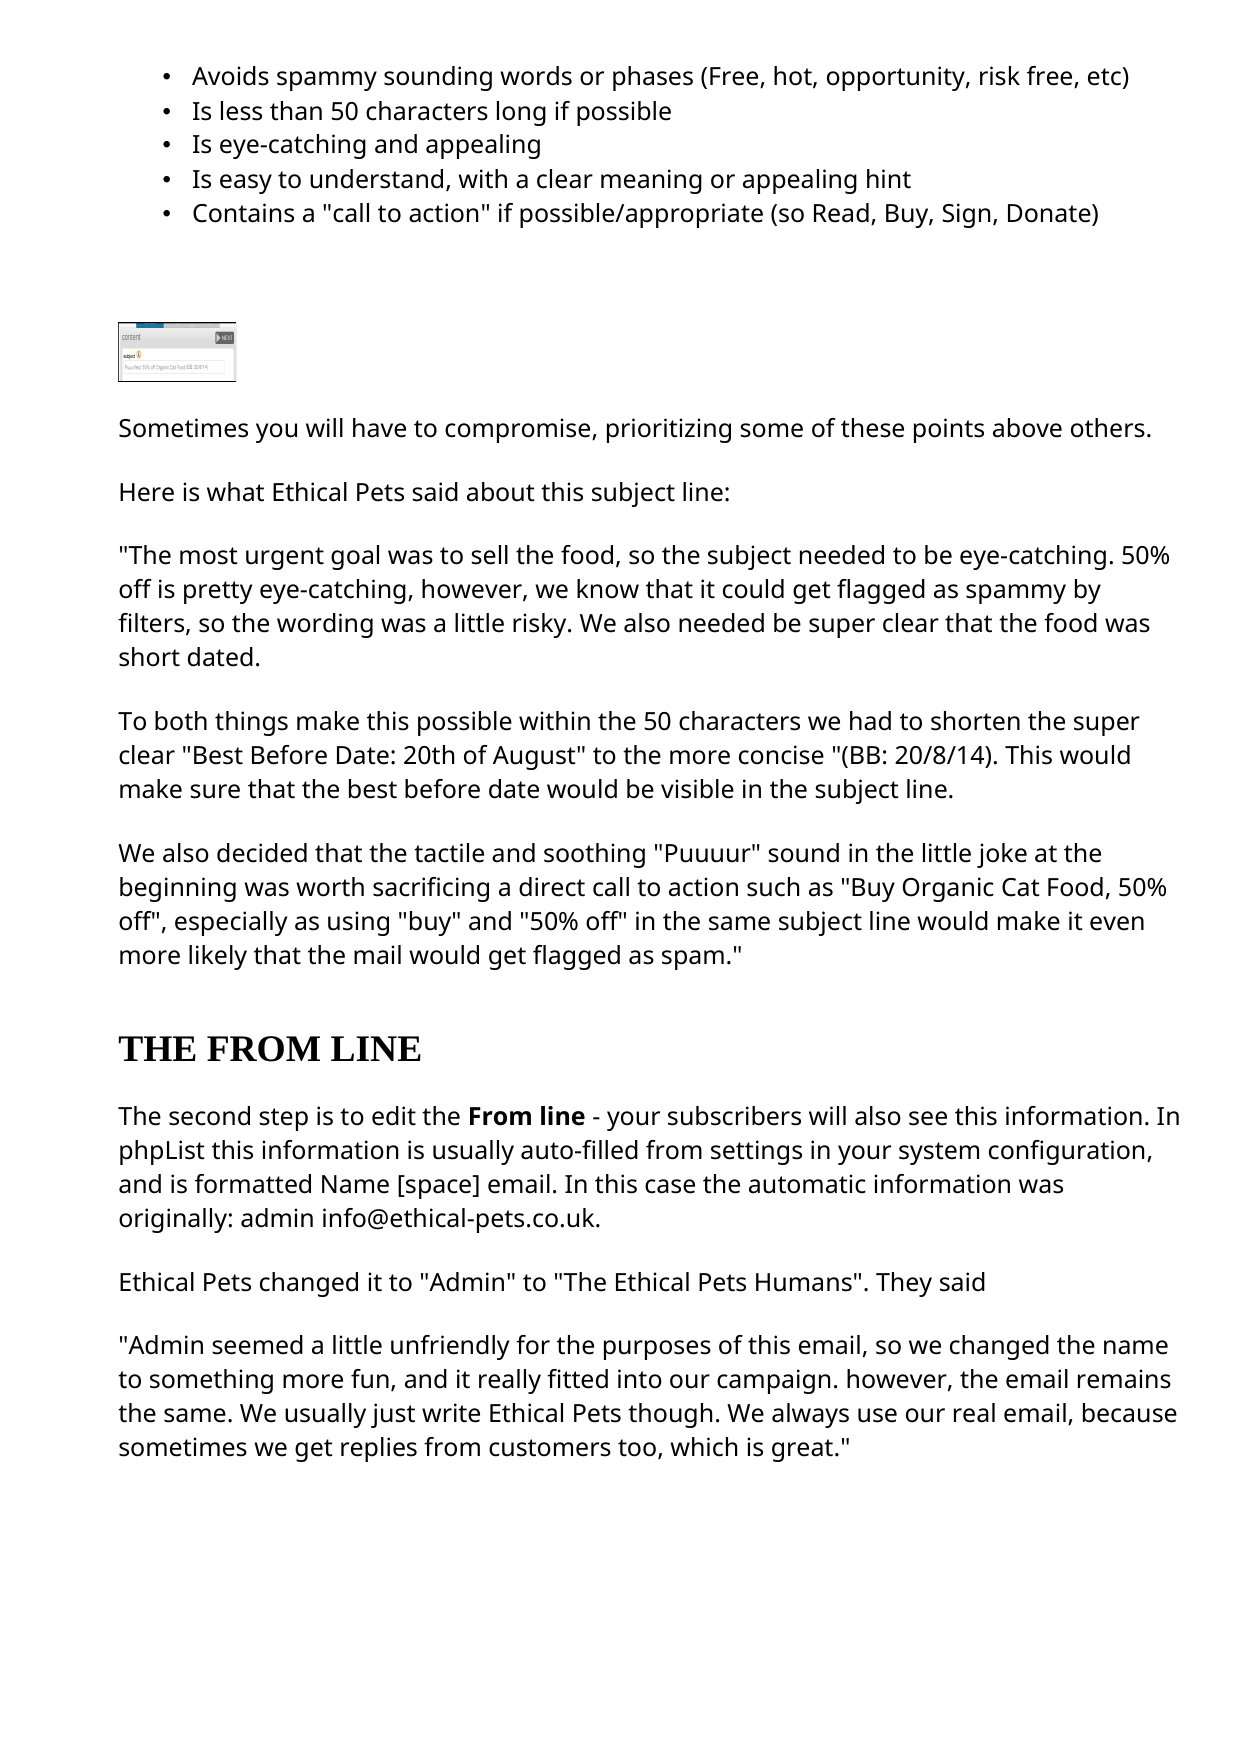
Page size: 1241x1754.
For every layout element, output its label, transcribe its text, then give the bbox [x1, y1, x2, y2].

text "The most urgent goal was to sell the food, so the subject needed to be eye-catching. 50% off is pretty eye-catching, however, we know that it could get flagged as spammy by filters, so the wording was a little risky. We also needed be super clear that the food was short dated. [118, 538, 1181, 674]
list Is eye-catching and appealing [162, 127, 1181, 161]
list Avoids spammy sounding words or phases (Free, hot, opportunity, risk free, etc) [162, 59, 1181, 93]
text "Admin seemed a little unfriendly for the purposes of this email, so we changed the name to something more fun, and it really fitted into our campaign. however, the email remains the same. We usually just write Ethical Pets though. We always use our real email, because sometimes we get replies from customers too, which is great." [118, 1328, 1181, 1464]
list Is less than 50 characters long if possible [162, 93, 1181, 127]
text To both things make this possible within the 50 characters we had to shorten the super clear "Best Before Date: 20th of August" to the more concise "(BB: 20/8/14). This would make sure that the best before date would be visible in the subject line. [118, 704, 1181, 806]
text We also decided that the tactile and soothing "Puuuur" sound in the little joke at the beginning was worth sacrificing a direct call to action such as "Buy Organic Cat Food, 50% off", especially as using "buy" and "50% off" in the same subject line would make it even more likely that the mail would get flagged as spam." [118, 835, 1181, 972]
list Is easy to understand, with a clear meaning or appealing hint [162, 161, 1181, 195]
subtitle The From Line [118, 1026, 1181, 1069]
picture [118, 322, 237, 382]
text The second step is to edit the From line - your subscribers will also see this information. In phpList this information is usually auto-filled from settings in your system configuration, and is formatted Name [space] email. In this case the automatic information was originally: admin info@ethical-pets.co.uk. [118, 1099, 1181, 1235]
text Here is what Ethical Pets said about this subject line: [118, 474, 1181, 508]
text Ethical Pets changed it to "Admin" to "The Ethical Pets Humans". They said [118, 1264, 1181, 1298]
list Contains a "call to action" if possible/appropriate (so Read, Buy, Sign, Donate) [162, 195, 1181, 229]
text Sometimes you will have to compromise, prioritizing some of these points above others. [118, 411, 1181, 445]
